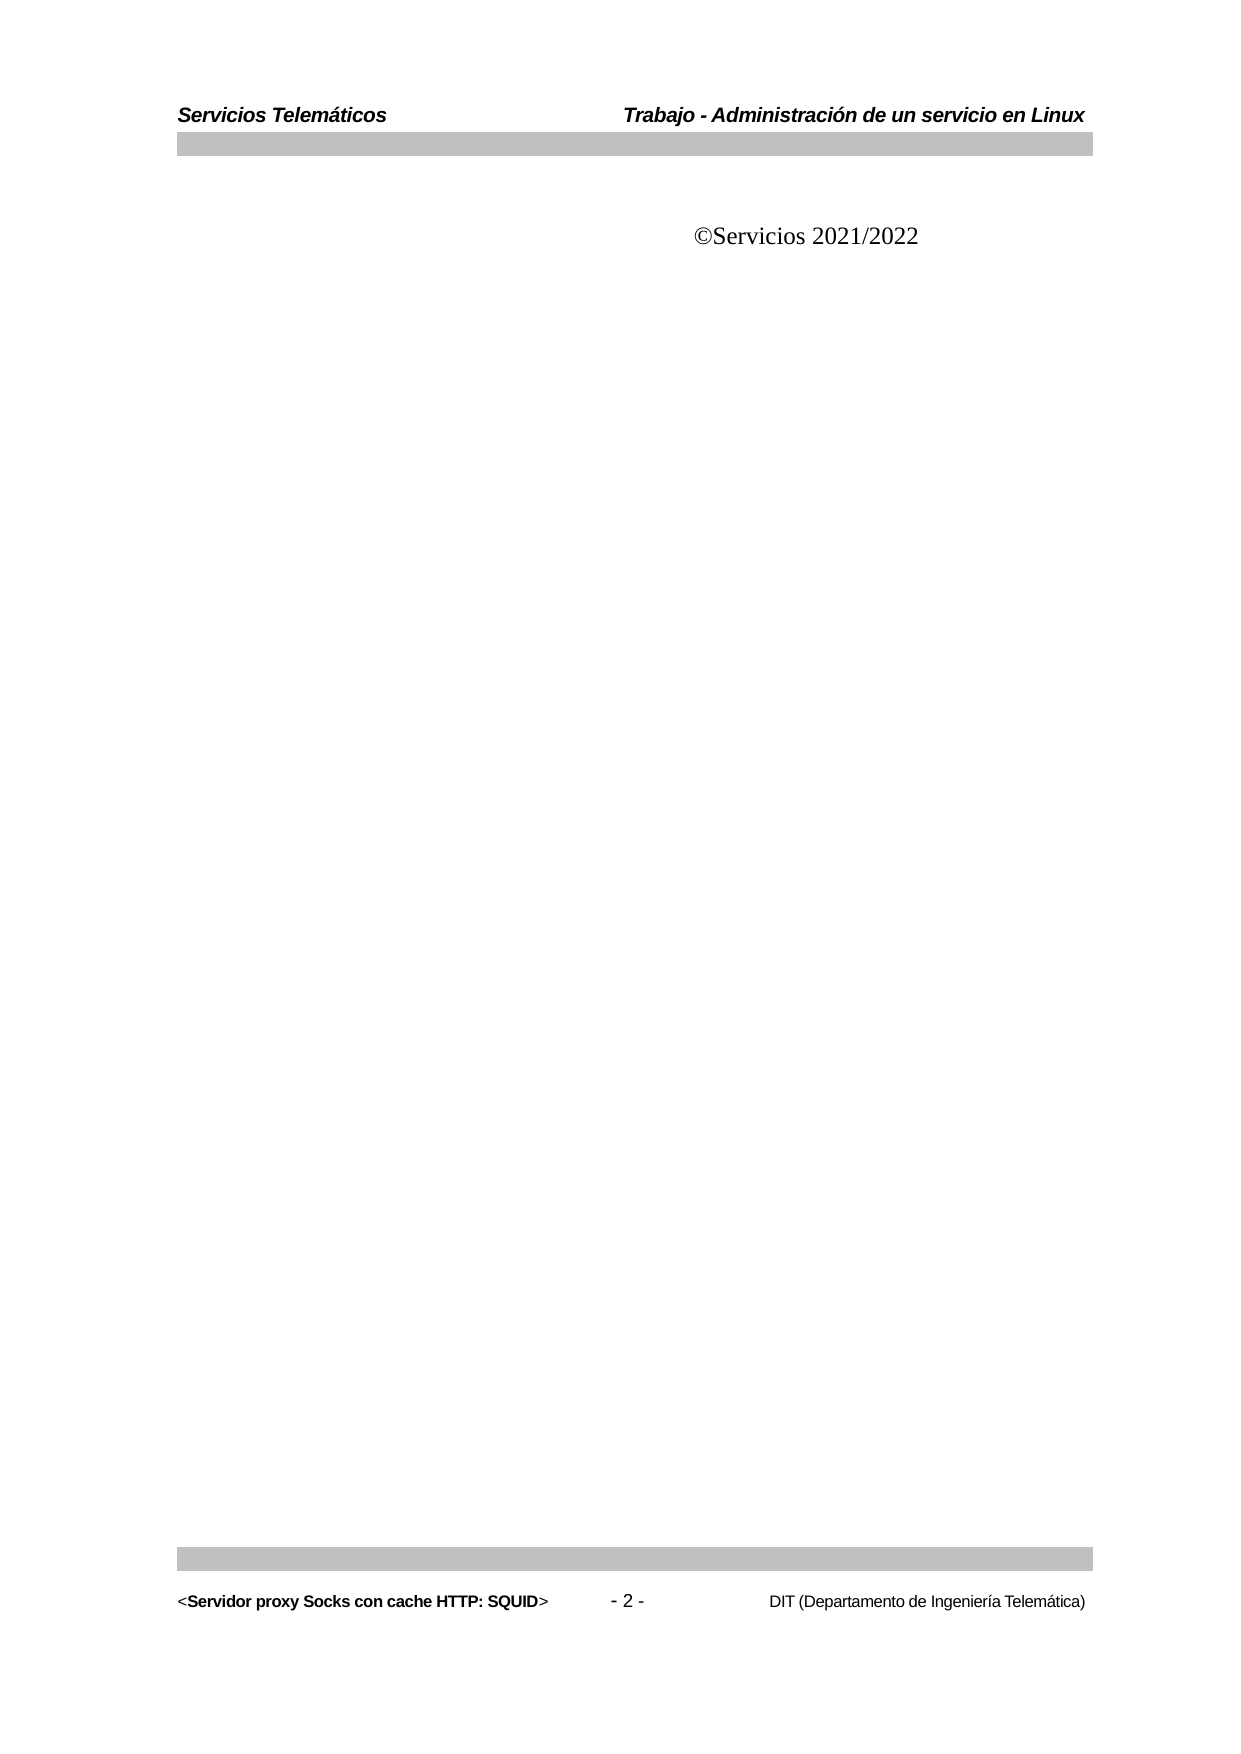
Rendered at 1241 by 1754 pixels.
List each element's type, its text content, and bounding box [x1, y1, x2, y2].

text ©Servicios 2021/2022 [177, 221, 1093, 250]
